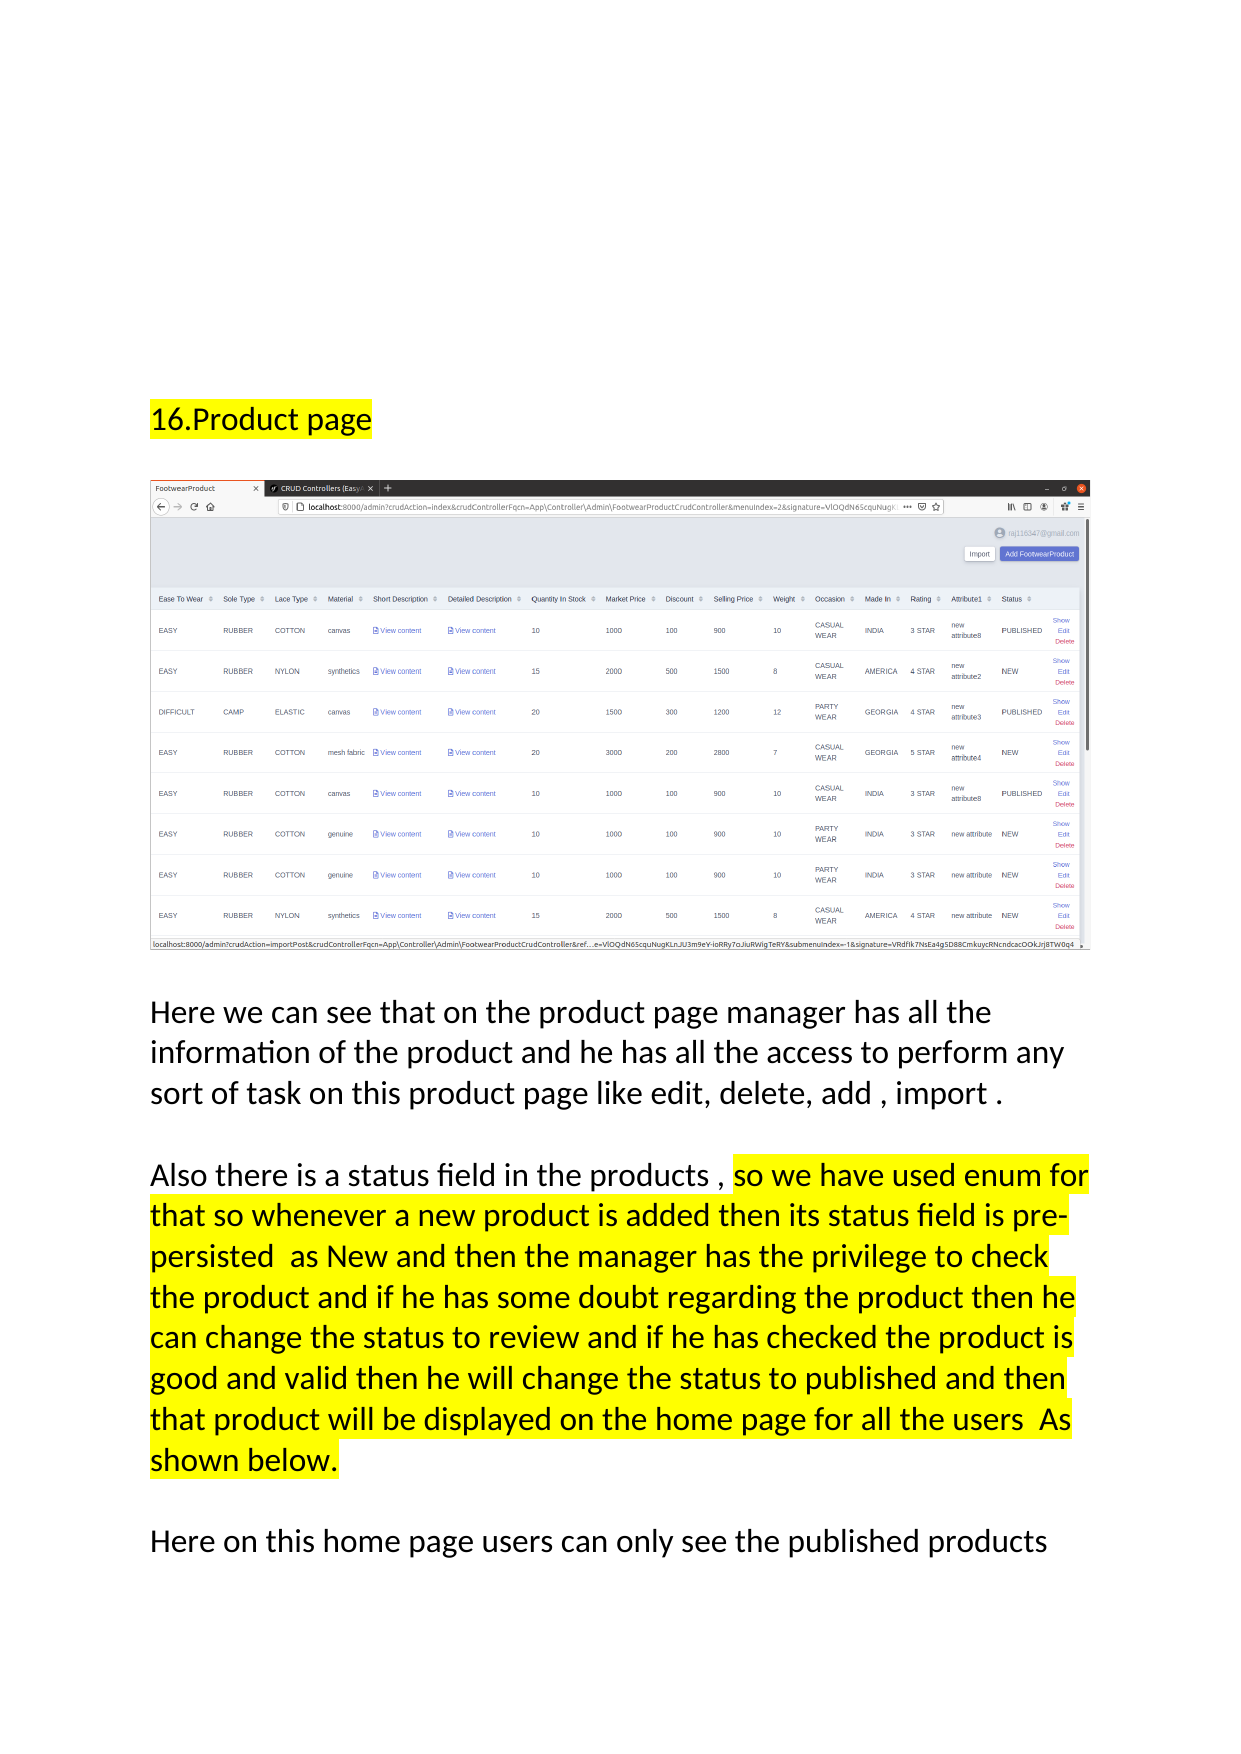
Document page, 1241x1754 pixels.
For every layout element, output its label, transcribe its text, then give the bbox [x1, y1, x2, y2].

list Also there is a status field in the products , so we have used enum for that so whenever a new product is added then its status field is pre-persisted as New and then the manager has the privilege to check the product and if he has some doubt regarding the product then he can change the status to review and if he has checked the product is good and valid then he will change the status to published and then that product will be displayed on the home page for all the users As shown below. [150, 1154, 1090, 1479]
list Here on this home page users can only see the published products [150, 1520, 1090, 1561]
list Here we can see that on the product page manager has all the information of the product and he has all the access to perform any sort of task on this product page like edit, delete, add , import . [150, 991, 1090, 1113]
list 16.Product page [150, 398, 1090, 439]
picture [150, 480, 1091, 950]
